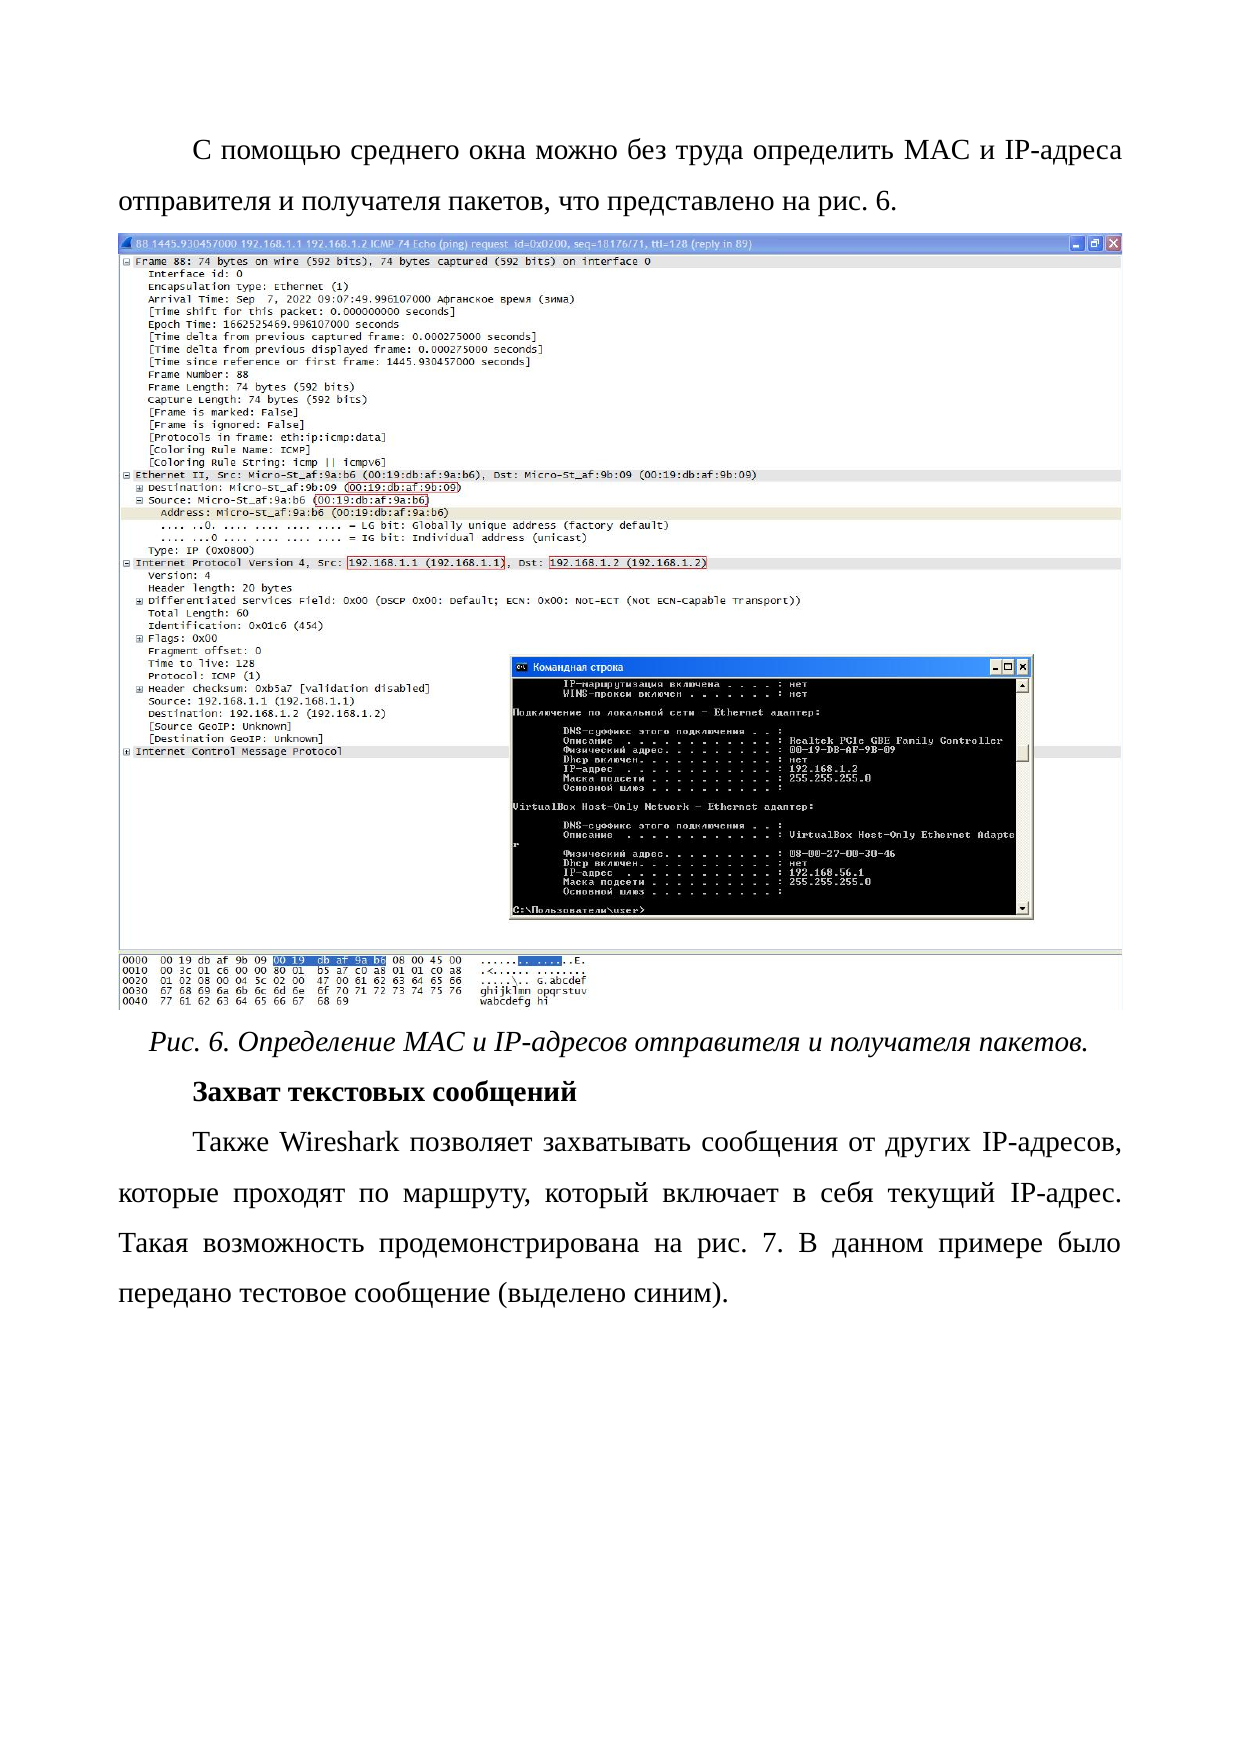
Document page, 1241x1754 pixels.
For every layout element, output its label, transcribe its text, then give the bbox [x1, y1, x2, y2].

text Захват текстовых сообщений [118, 1074, 1122, 1108]
text Рис. 6. Определение MAC и IP-адресов отправителя и получателя пакетов. [118, 1024, 1122, 1057]
text С помощью среднего окна можно без труда определить MAC и IP-адреса отправителя и получателя пакетов, что представлено на рис. 6. [118, 132, 1122, 216]
text Также Wireshark позволяет захватывать сообщения от других IP-адресов, которые проходят по маршруту, который включает в себя текущий IP-адрес. Такая возможность продемонстрирована на рис. 7. В данном примере было передано тестовое сообщение (выделено синим). [118, 1124, 1122, 1309]
picture [118, 233, 1123, 1010]
